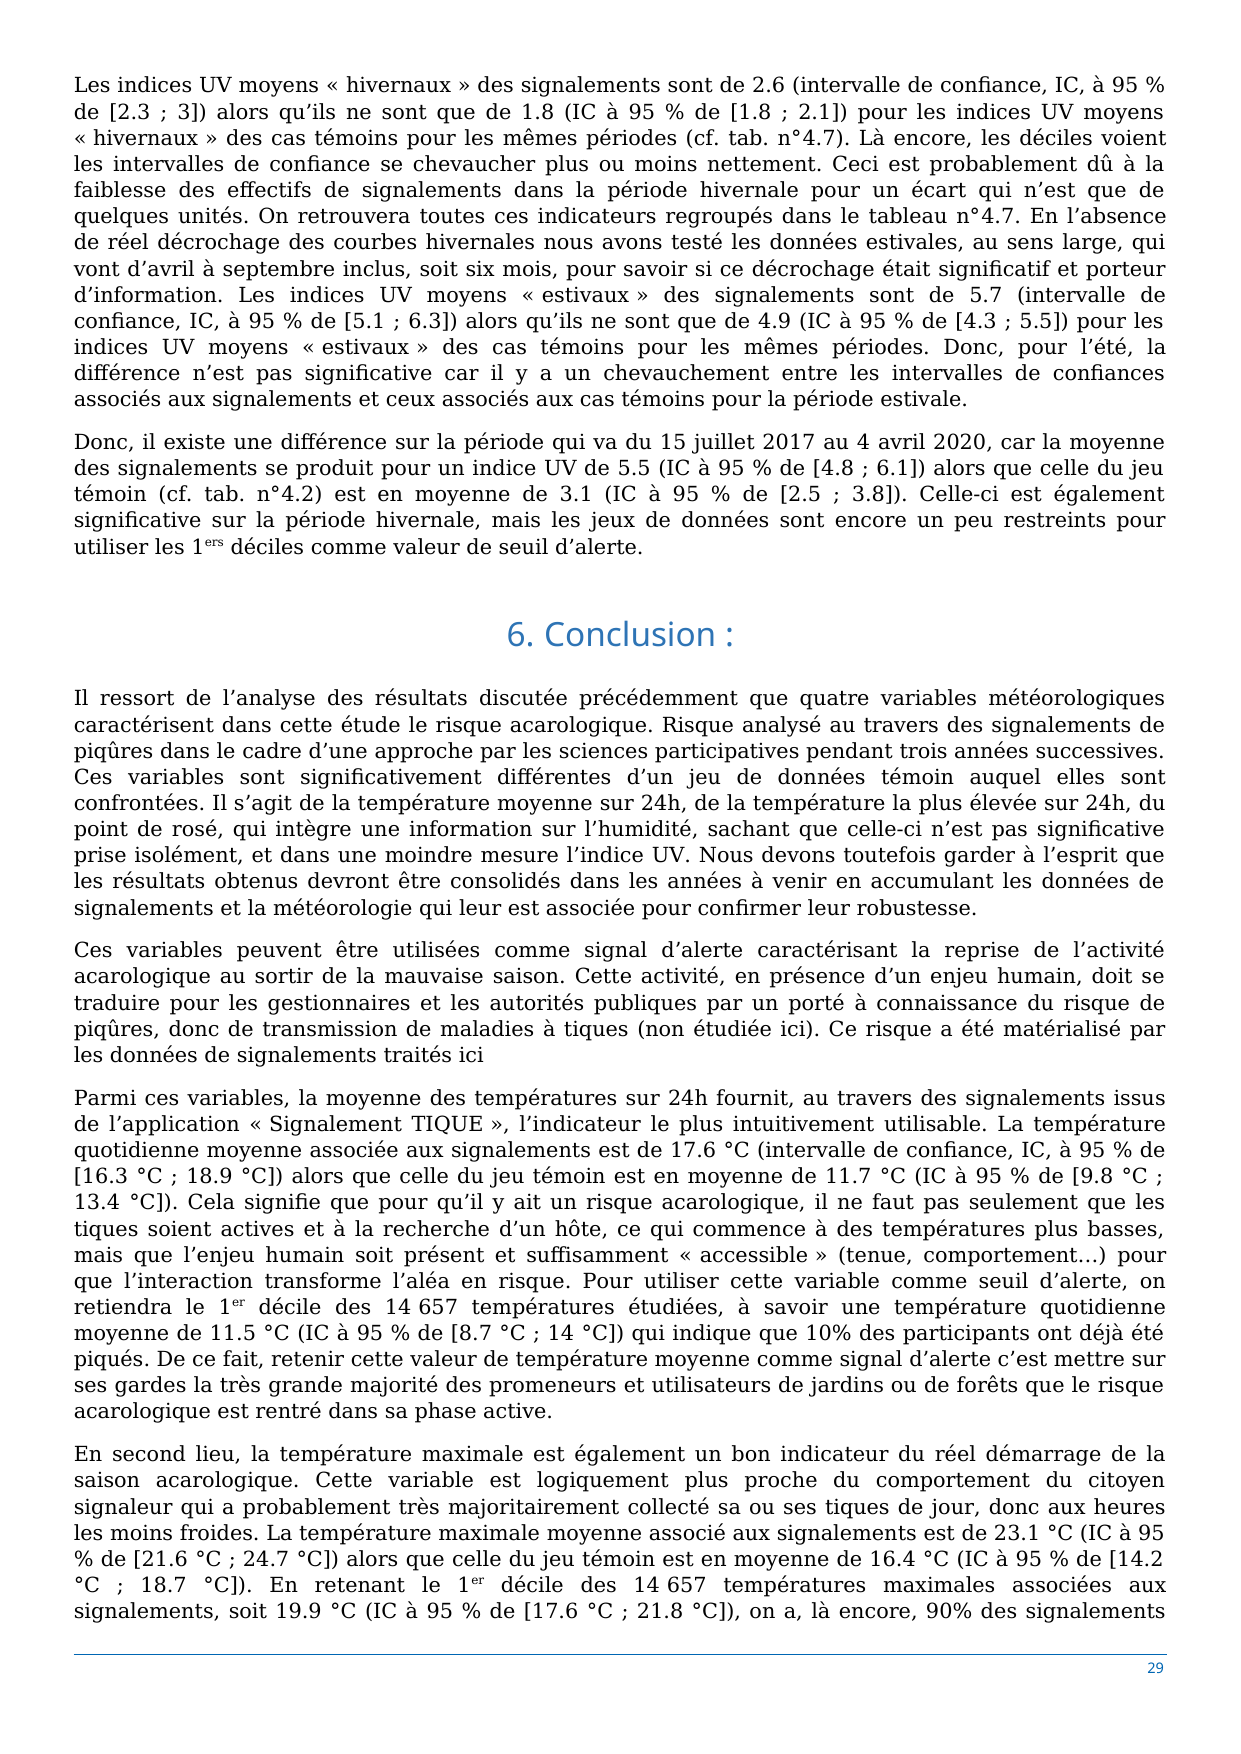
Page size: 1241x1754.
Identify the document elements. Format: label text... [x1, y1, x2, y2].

subtitle Conclusion : [73, 611, 1167, 656]
text Donc, il existe une différence sur la période qui va du 15 juillet 2017 au 4 avril 2020, car la moyenne des signalements se produit pour un indice UV de 5.5 (IC à 95 % de [4.8 ; 6.1]) alors que celle du jeu témoin (cf. tab. n°4.2) est en moyenne de 3.1 (IC à 95 % de [2.5 ; 3.8]). Celle-ci est également significative sur la période hivernale, mais les jeux de données sont encore un peu restreints pour utiliser les 1ers déciles comme valeur de seuil d’alerte. [73, 430, 1167, 559]
text Il ressort de l’analyse des résultats discutée précédemment que quatre variables météorologiques caractérisent dans cette étude le risque acarologique. Risque analysé au travers des signalements de piqûres dans le cadre d’une approche par les sciences participatives pendant trois années successives. Ces variables sont significativement différentes d’un jeu de données témoin auquel elles sont confrontées. Il s’agit de la température moyenne sur 24h, de la température la plus élevée sur 24h, du point de rosé, qui intègre une information sur l’humidité, sachant que celle-ci n’est pas significative prise isolément, et dans une moindre mesure l’indice UV. Nous devons toutefois garder à l’esprit que les résultats obtenus devront être consolidés dans les années à venir en accumulant les données de signalements et la météorologie qui leur est associée pour confirmer leur robustesse. [73, 686, 1167, 920]
text En second lieu, la température maximale est également un bon indicateur du réel démarrage de la saison acarologique. Cette variable est logiquement plus proche du comportement du citoyen signaleur qui a probablement très majoritairement collecté sa ou ses tiques de jour, donc aux heures les moins froides. La température maximale moyenne associé aux signalements est de 23.1 °C (IC à 95 % de [21.6 °C ; 24.7 °C]) alors que celle du jeu témoin est en moyenne de 16.4 °C (IC à 95 % de [14.2 °C ; 18.7 °C]). En retenant le 1er décile des 14 657 températures maximales associées aux signalements, soit 19.9 °C (IC à 95 % de [17.6 °C ; 21.8 °C]), on a, là encore, 90% des signalements [73, 1442, 1167, 1623]
text Ces variables peuvent être utilisées comme signal d’alerte caractérisant la reprise de l’activité acarologique au sortir de la mauvaise saison. Cette activité, en présence d’un enjeu humain, doit se traduire pour les gestionnaires et les autorités publiques par un porté à connaissance du risque de piqûres, donc de transmission de maladies à tiques (non étudiée ici). Ce risque a été matérialisé par les données de signalements traités ici [73, 938, 1167, 1067]
text Parmi ces variables, la moyenne des températures sur 24h fournit, au travers des signalements issus de l’application « Signalement TIQUE », l’indicateur le plus intuitivement utilisable. La température quotidienne moyenne associée aux signalements est de 17.6 °C (intervalle de confiance, IC, à 95 % de [16.3 °C ; 18.9 °C]) alors que celle du jeu témoin est en moyenne de 11.7 °C (IC à 95 % de [9.8 °C ; 13.4 °C]). Cela signifie que pour qu’il y ait un risque acarologique, il ne faut pas seulement que les tiques soient actives et à la recherche d’un hôte, ce qui commence à des températures plus basses, mais que l’enjeu humain soit présent et suffisamment « accessible » (tenue, comportement…) pour que l’interaction transforme l’aléa en risque. Pour utiliser cette variable comme seuil d’alerte, on retiendra le 1er décile des 14 657 températures étudiées, à savoir une température quotidienne moyenne de 11.5 °C (IC à 95 % de [8.7 °C ; 14 °C]) qui indique que 10% des participants ont déjà été piqués. De ce fait, retenir cette valeur de température moyenne comme signal d’alerte c’est mettre sur ses gardes la très grande majorité des promeneurs et utilisateurs de jardins ou de forêts que le risque acarologique est rentré dans sa phase active. [73, 1086, 1167, 1424]
text Les indices UV moyens « hivernaux » des signalements sont de 2.6 (intervalle de confiance, IC, à 95 % de [2.3 ; 3]) alors qu’ils ne sont que de 1.8 (IC à 95 % de [1.8 ; 2.1]) pour les indices UV moyens « hivernaux » des cas témoins pour les mêmes périodes (cf. tab. n°4.7). Là encore, les déciles voient les intervalles de confiance se chevaucher plus ou moins nettement. Ceci est probablement dû à la faiblesse des effectifs de signalements dans la période hivernale pour un écart qui n’est que de quelques unités. On retrouvera toutes ces indicateurs regroupés dans le tableau n°4.7. En l’absence de réel décrochage des courbes hivernales nous avons testé les données estivales, au sens large, qui vont d’avril à septembre inclus, soit six mois, pour savoir si ce décrochage était significatif et porteur d’information. Les indices UV moyens « estivaux » des signalements sont de 5.7 (intervalle de confiance, IC, à 95 % de [5.1 ; 6.3]) alors qu’ils ne sont que de 4.9 (IC à 95 % de [4.3 ; 5.5]) pour les indices UV moyens « estivaux » des cas témoins pour les mêmes périodes. Donc, pour l’été, la différence n’est pas significative car il y a un chevauchement entre les intervalles de confiances associés aux signalements et ceux associés aux cas témoins pour la période estivale. [73, 73, 1167, 412]
